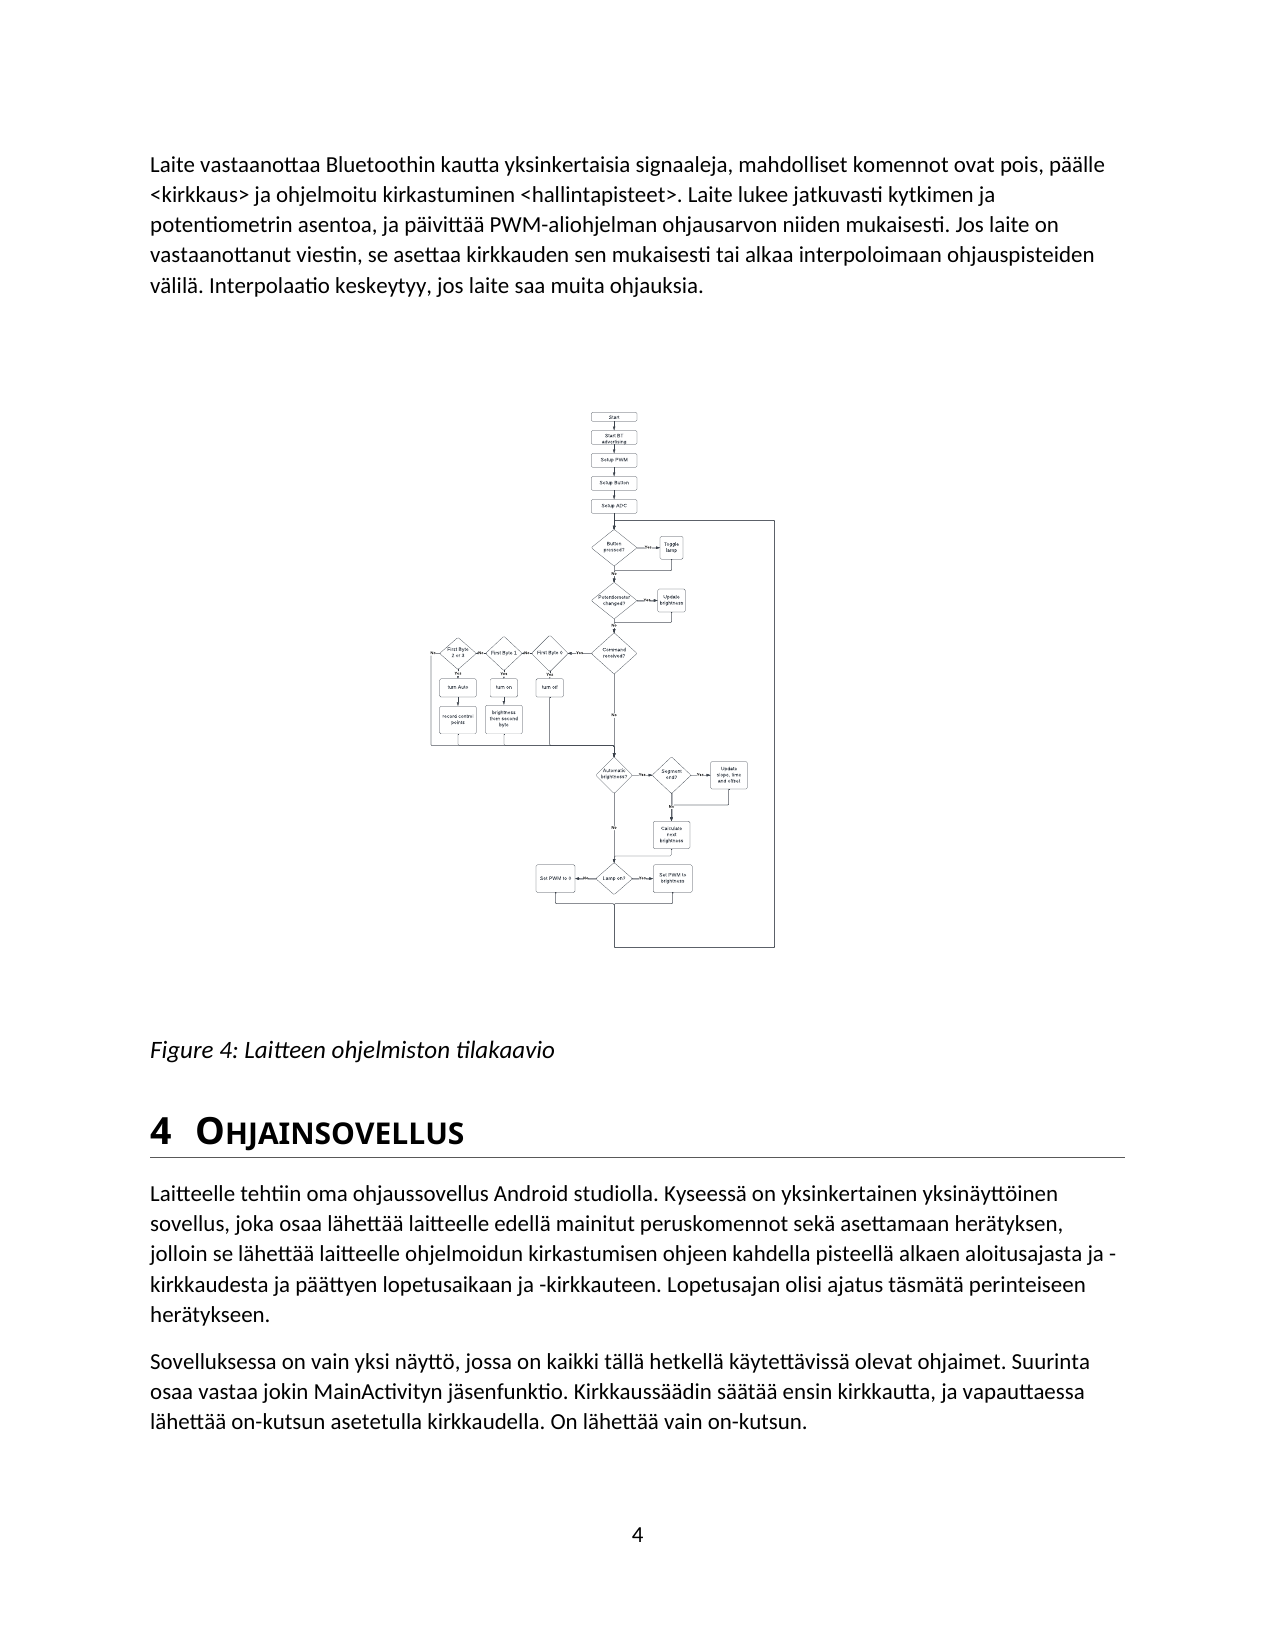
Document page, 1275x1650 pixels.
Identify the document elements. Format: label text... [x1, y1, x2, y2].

text Sovelluksessa on vain yksi näyttö, jossa on kaikki tällä hetkellä käytettävissä olevat ohjaimet. Suurinta osaa vastaa jokin MainActivityn jäsenfunktio. Kirkkaussäädin säätää ensin kirkkautta, ja vapauttaessa lähettää on-kutsun asetetulla kirkkaudella. On lähettää vain on-kutsun. [150, 1347, 1125, 1435]
subtitle Ohjainsovellus [150, 1104, 1125, 1157]
text Laite vastaanottaa Bluetoothin kautta yksinkertaisia signaaleja, mahdolliset komennot ovat pois, päälle <kirkkaus> ja ohjelmoitu kirkastuminen <hallintapisteet>. Laite lukee jatkuvasti kytkimen ja potentiometrin asentoa, ja päivittää PWM-aliohjelman ohjausarvon niiden mukaisesti. Jos laite on vastaanottanut viestin, se asettaa kirkkauden sen mukaisesti tai alkaa interpoloimaan ohjauspisteiden välilä. Interpolaatio keskeytyy, jos laite saa muita ohjauksia. [150, 150, 1125, 299]
text Figure 4: Laitteen ohjelmiston tilakaavio [150, 1019, 1125, 1064]
text Laitteelle tehtiin oma ohjaussovellus Android studiolla. Kyseessä on yksinkertainen yksinäyttöinen sovellus, joka osaa lähettää laitteelle edellä mainitut peruskomennot sekä asettamaan herätyksen, jolloin se lähettää laitteelle ohjelmoidun kirkastumisen ohjeen kahdella pisteellä alkaen aloitusajasta ja -kirkkaudesta ja päättyen lopetusaikaan ja -kirkkauteen. Lopetusajan olisi ajatus täsmätä perinteiseen herätykseen. [150, 1179, 1125, 1328]
